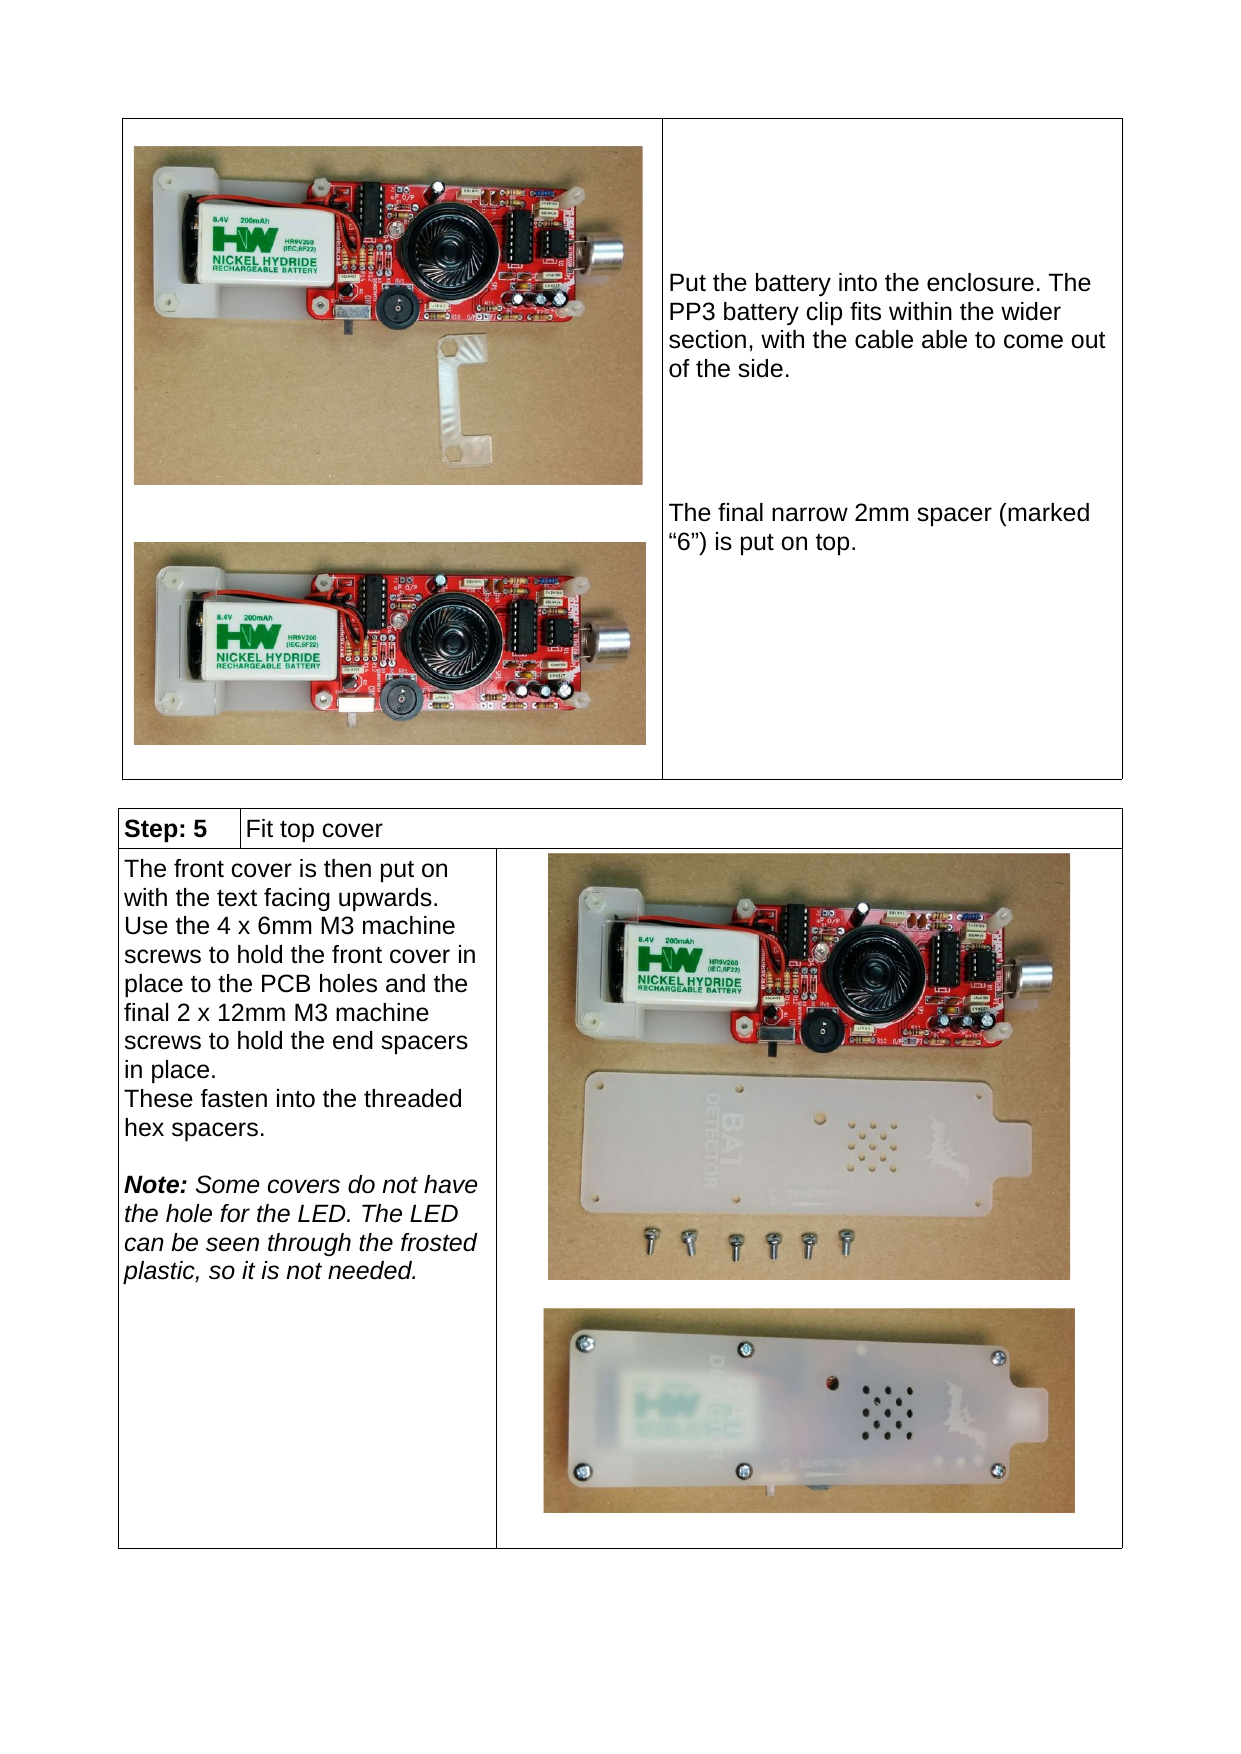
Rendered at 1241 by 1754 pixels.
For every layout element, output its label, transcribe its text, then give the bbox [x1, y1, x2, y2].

table_header Fit top cover [241, 809, 1122, 848]
table_cell [123, 543, 662, 779]
table_cell [123, 119, 662, 542]
table_header Step: 5 [119, 809, 240, 848]
table_cell [497, 849, 1122, 1547]
picture [543, 1308, 1075, 1513]
picture [548, 853, 1071, 1280]
picture [133, 146, 643, 485]
picture [133, 542, 646, 745]
table_cell The front cover is then put on with the text facing upwards. Use the 4 x 6mm M3 machine screws to hold the front cover in place to the PCB holes and the final 2 x 12mm M3 machine screws to hold the end spacers in place. These fasten into the threaded hex spacers. Note: Some covers do not have the hole for the LED. The LED can be seen through the frosted plastic, so it is not needed. [119, 849, 496, 1547]
table_cell Put the battery into the enclosure. The PP3 battery clip fits within the wider section, with the cable able to come out of the side. The final narrow 2mm spacer (marked “6”) is put on top. [663, 119, 1122, 779]
